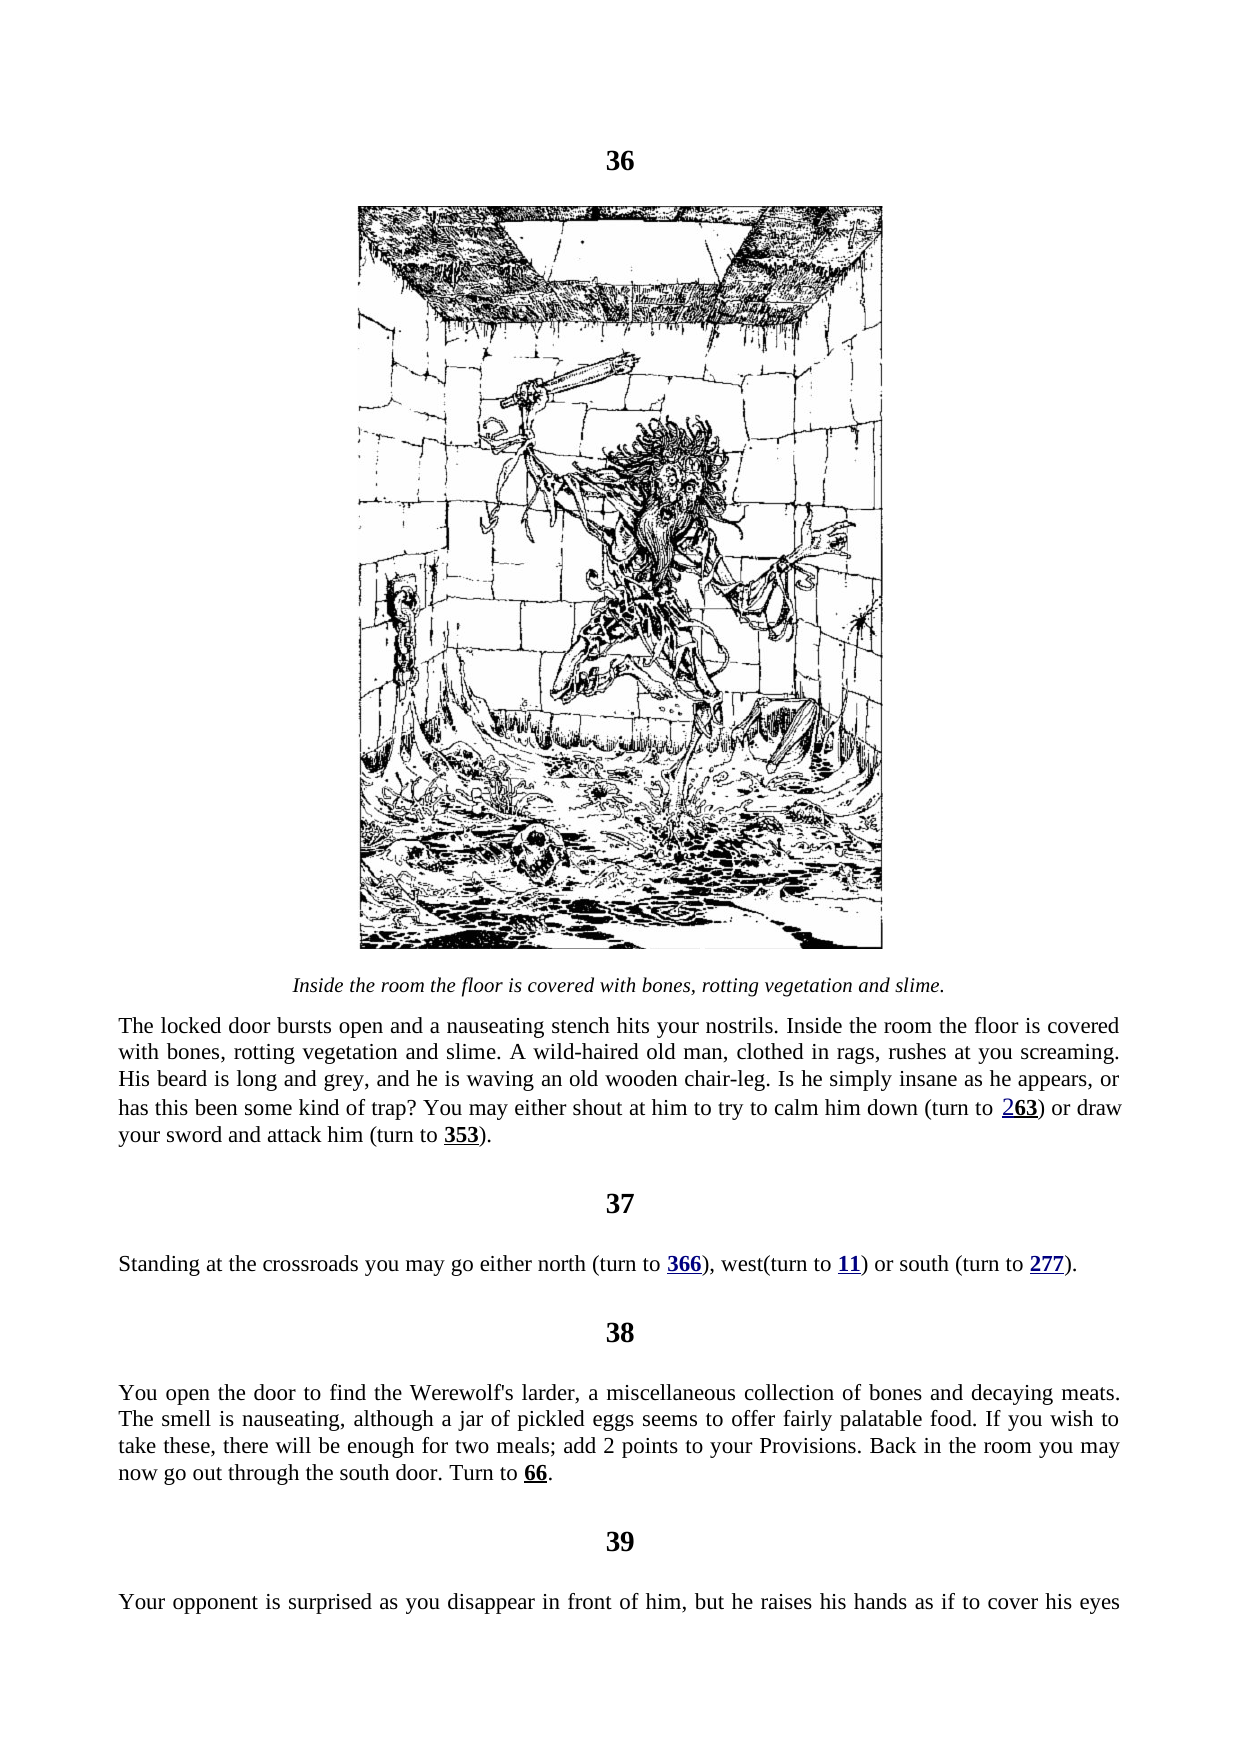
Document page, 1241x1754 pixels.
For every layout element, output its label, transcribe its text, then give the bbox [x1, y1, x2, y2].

text Inside the room the floor is covered with bones, rotting vegetation and slime. [118, 206, 1122, 997]
subtitle 38 [118, 1316, 1122, 1349]
text The locked door bursts open and a nauseating stench hits your nostrils. Inside the room the floor is covered with bones, rotting vegetation and slime. A wild-haired old man, clothed in rags, rushes at you screaming. His beard is long and grey, and he is waving an old wooden chair-leg. Is he simply insane as he appears, or has this been some kind of trap? You may either shout at him to try to calm him down (turn to 263) or draw your sword and attack him (turn to 353). [118, 1012, 1122, 1147]
text You open the door to find the Werewolf's larder, a miscellaneous collection of bones and decaying meats. The smell is nauseating, although a jar of pickled eggs seems to offer fairly palatable food. If you wish to take these, there will be enough for two meals; add 2 points to your Provisions. Back in the room you may now go out through the south door. Turn to 66. [118, 1379, 1122, 1485]
text Standing at the crossroads you may go either north (turn to 366), west(turn to 11) or south (turn to 277). [118, 1249, 1122, 1276]
subtitle 36 [118, 143, 1122, 176]
subtitle 37 [118, 1187, 1122, 1220]
text Your opponent is surprised as you disappear in front of him, but he raises his hands as if to cover his eyes [118, 1588, 1122, 1614]
subtitle 39 [118, 1524, 1122, 1558]
picture [357, 206, 883, 949]
